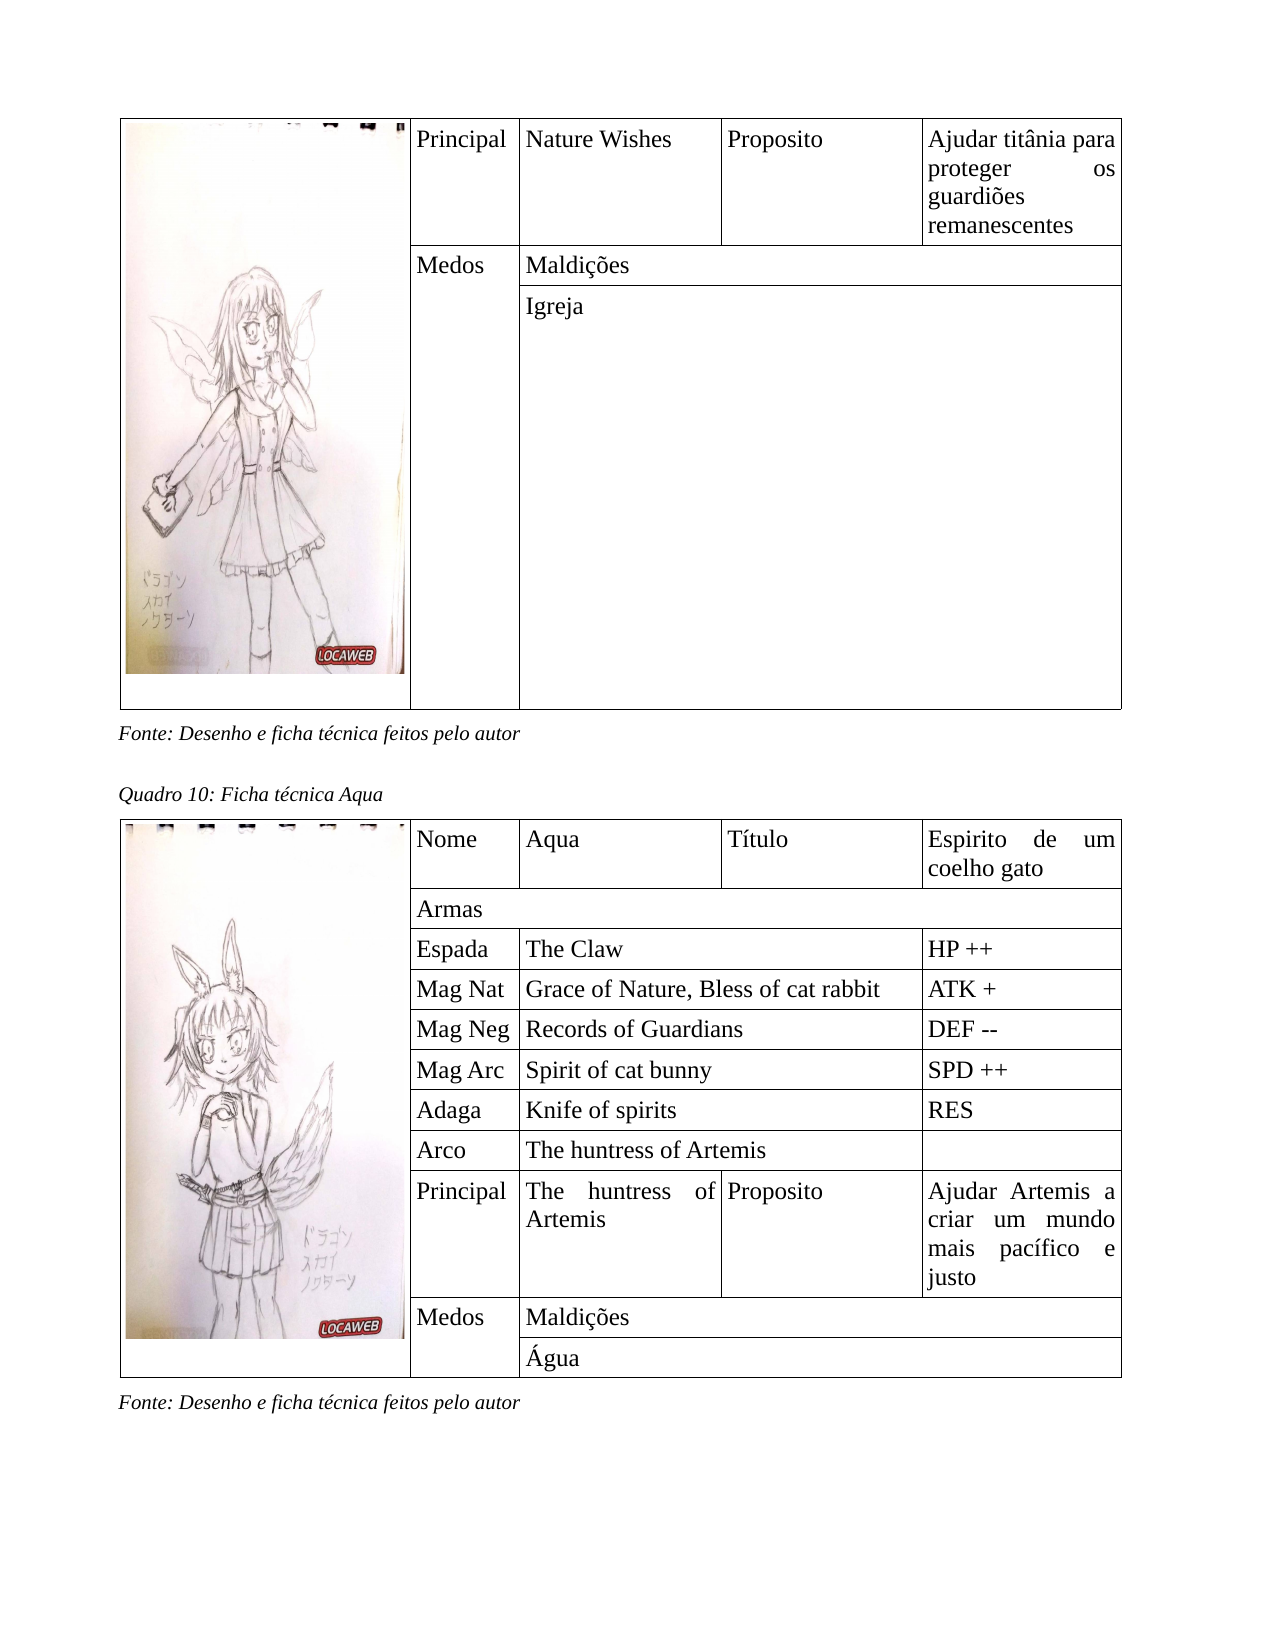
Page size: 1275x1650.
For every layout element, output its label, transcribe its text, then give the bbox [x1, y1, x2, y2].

table_header Espirito de um coelho gato [923, 820, 1121, 888]
table_cell Proposito [722, 1171, 922, 1297]
table_cell Espada [411, 929, 519, 968]
table_header Título [722, 820, 922, 888]
table_cell Adaga [411, 1090, 519, 1130]
table_cell Maldições [520, 1298, 1121, 1337]
picture [125, 123, 405, 674]
table_cell Records of Guardians [520, 1010, 922, 1049]
table_cell Água [520, 1338, 1121, 1377]
table_cell Mag Nat [411, 970, 519, 1009]
table_cell Ajudar Artemis a criar um mundo mais pacífico e justo [923, 1171, 1121, 1297]
table_cell ATK + [923, 970, 1121, 1009]
table_cell [923, 1131, 1121, 1170]
table_cell HP ++ [923, 929, 1121, 968]
table_cell Mag Neg [411, 1010, 519, 1049]
table_cell Spirit of cat bunny [520, 1050, 922, 1089]
table_cell Grace of Nature, Bless of cat rabbit [520, 970, 922, 1009]
table_cell Nature Wishes [520, 119, 721, 245]
text Fonte: Desenho e ficha técnica feitos pelo autor [118, 1390, 1157, 1414]
table_cell Armas [411, 889, 1121, 928]
table_header Nome [411, 820, 519, 888]
table_cell Ajudar titânia para proteger os guardiões remanescentes [923, 119, 1121, 245]
table_cell Mag Arc [411, 1050, 519, 1089]
table_header [121, 119, 410, 708]
text Fonte: Desenho e ficha técnica feitos pelo autor [118, 721, 1157, 745]
table_cell Arco [411, 1131, 519, 1170]
table_cell DEF -- [923, 1010, 1121, 1049]
table_header [121, 820, 410, 1377]
picture [125, 824, 405, 1339]
table_cell The huntress of Artemis [520, 1171, 721, 1297]
table_cell RES [923, 1090, 1121, 1130]
table_cell Principal [411, 119, 519, 245]
table_cell Medos [411, 246, 519, 708]
table_cell Principal [411, 1171, 519, 1297]
table_cell Medos [411, 1298, 519, 1377]
table_header Aqua [520, 820, 721, 888]
table_cell Proposito [722, 119, 922, 245]
text Quadro 10: Ficha técnica Aqua [118, 782, 1157, 806]
table_cell Igreja [520, 286, 1121, 708]
table_cell The huntress of Artemis [520, 1131, 922, 1170]
table_cell The Claw [520, 929, 922, 968]
table_cell SPD ++ [923, 1050, 1121, 1089]
table_cell Knife of spirits [520, 1090, 922, 1130]
table_cell Maldições [520, 246, 1121, 285]
